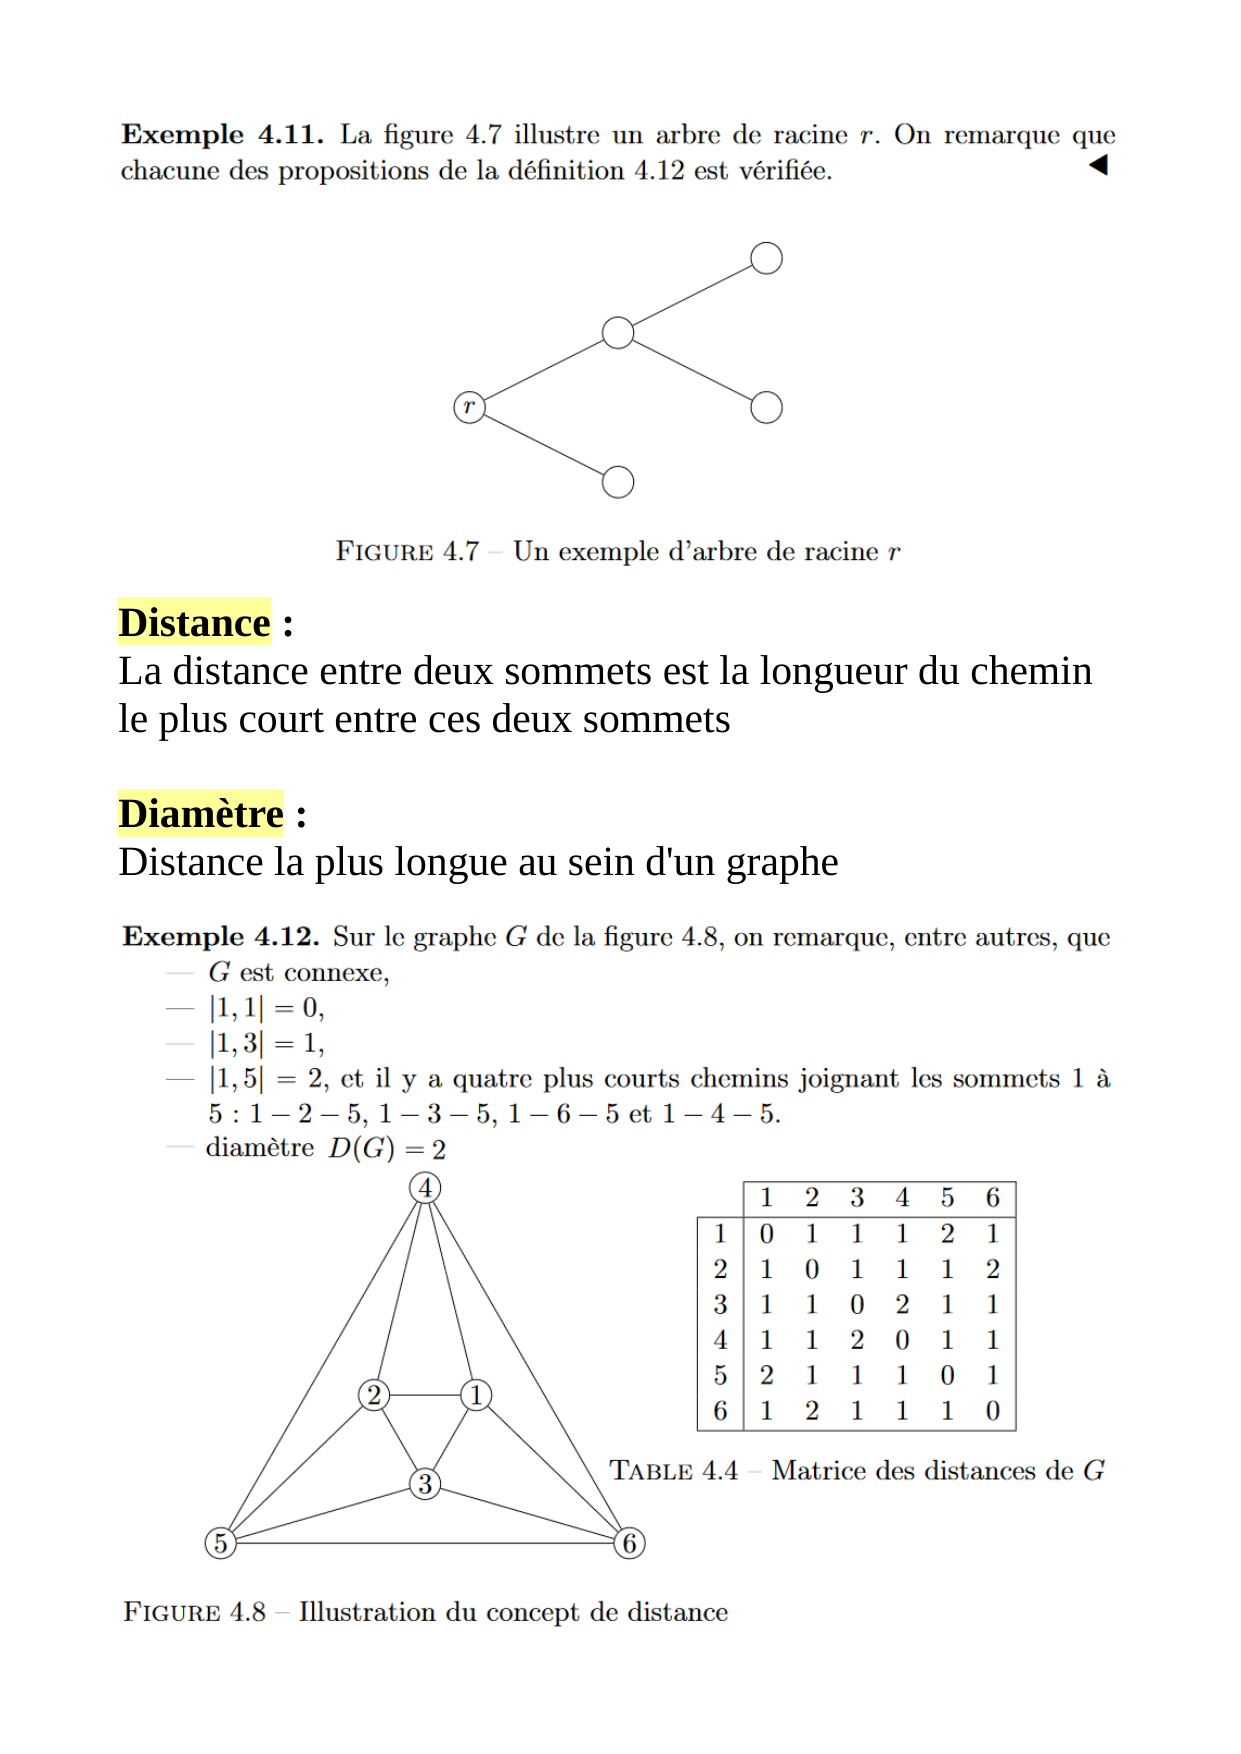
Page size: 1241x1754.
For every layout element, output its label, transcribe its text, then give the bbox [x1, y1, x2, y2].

text Distance : [118, 597, 1122, 645]
text Distance la plus longue au sein d'un graphe [118, 837, 1122, 885]
text Diamètre : [118, 789, 1122, 837]
text La distance entre deux sommets est la longueur du chemin le plus court entre ces deux sommets [118, 645, 1122, 741]
